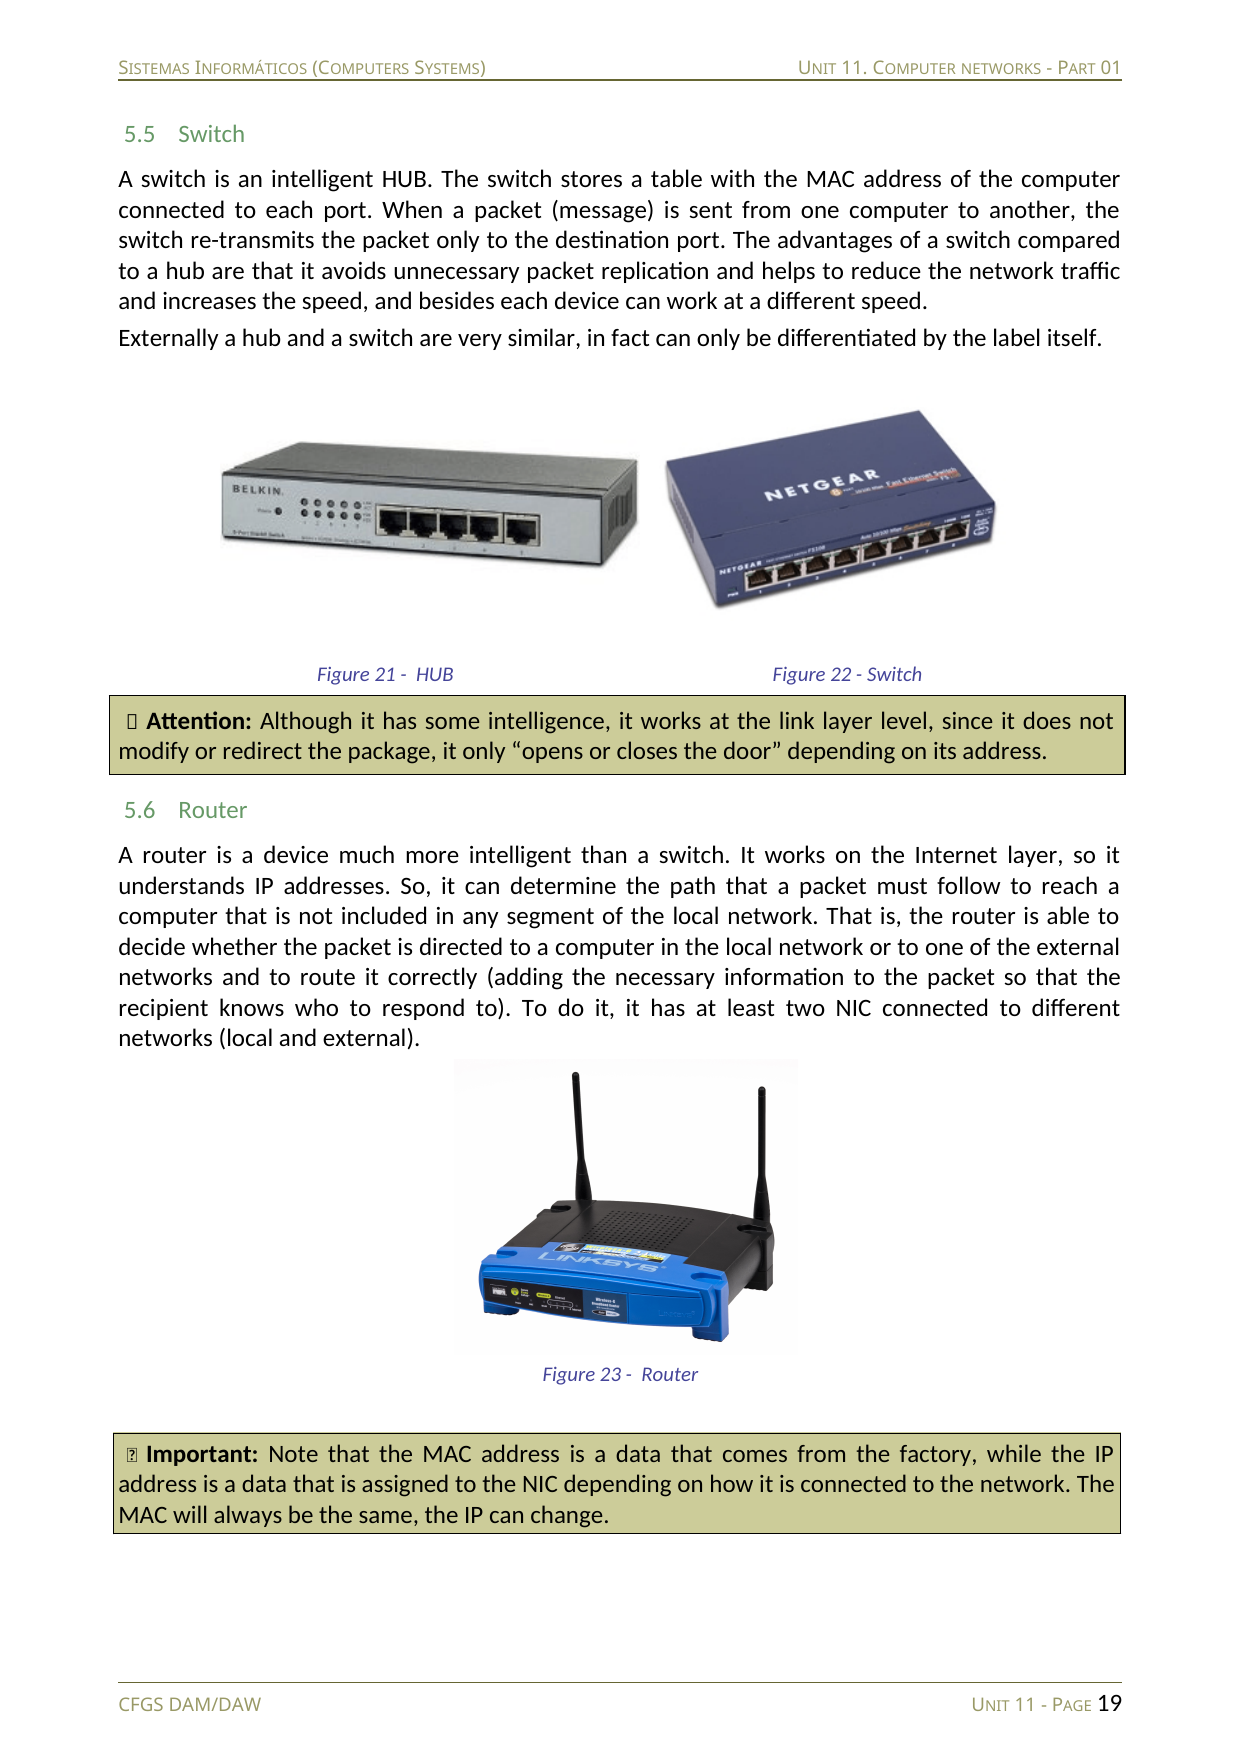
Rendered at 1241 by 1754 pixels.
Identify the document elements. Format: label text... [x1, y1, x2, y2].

text Figure 21 - HUB Figure 22 - Switch [118, 661, 1122, 687]
picture [219, 359, 1021, 655]
text Figure 23 - Router [118, 1361, 1122, 1387]
subtitle Router [118, 794, 1122, 824]
text A router is a device much more intelligent than a switch. It works on the Internet layer, so it understands IP addresses. So, it can determine the path that a packet must follow to reach a computer that is not included in any segment of the local network. That is, the router is able to decide whether the packet is directed to a computer in the local network or to one of the external networks and to route it correctly (adding the necessary information to the packet so that the recipient knows who to respond to). To do it, it has at least two NIC connected to different networks (local and external). [118, 839, 1122, 1053]
picture [453, 1059, 799, 1355]
text Externally a hub and a switch are very similar, in fact can only be differentiated by the label itself. [118, 322, 1122, 353]
subtitle Switch [118, 118, 1122, 148]
text 📖 Important: Note that the MAC address is a data that comes from the factory, while the IP address is a data that is assigned to the NIC depending on how it is connected to the network. The MAC will always be the same, the IP can change. [114, 1434, 1120, 1533]
text A switch is an intelligent HUB. The switch stores a table with the MAC address of the computer connected to each port. When a packet (message) is sent from one computer to another, the switch re-transmits the packet only to the destination port. The advantages of a switch compared to a hub are that it avoids unnecessary packet replication and helps to reduce the network traffic and increases the speed, and besides each device can work at a different speed. [118, 163, 1122, 316]
text ❕ Attention: Although it has some intelligence, it works at the link layer level, since it does not modify or redirect the package, it only “opens or closes the door” depending on its address. [110, 696, 1124, 774]
